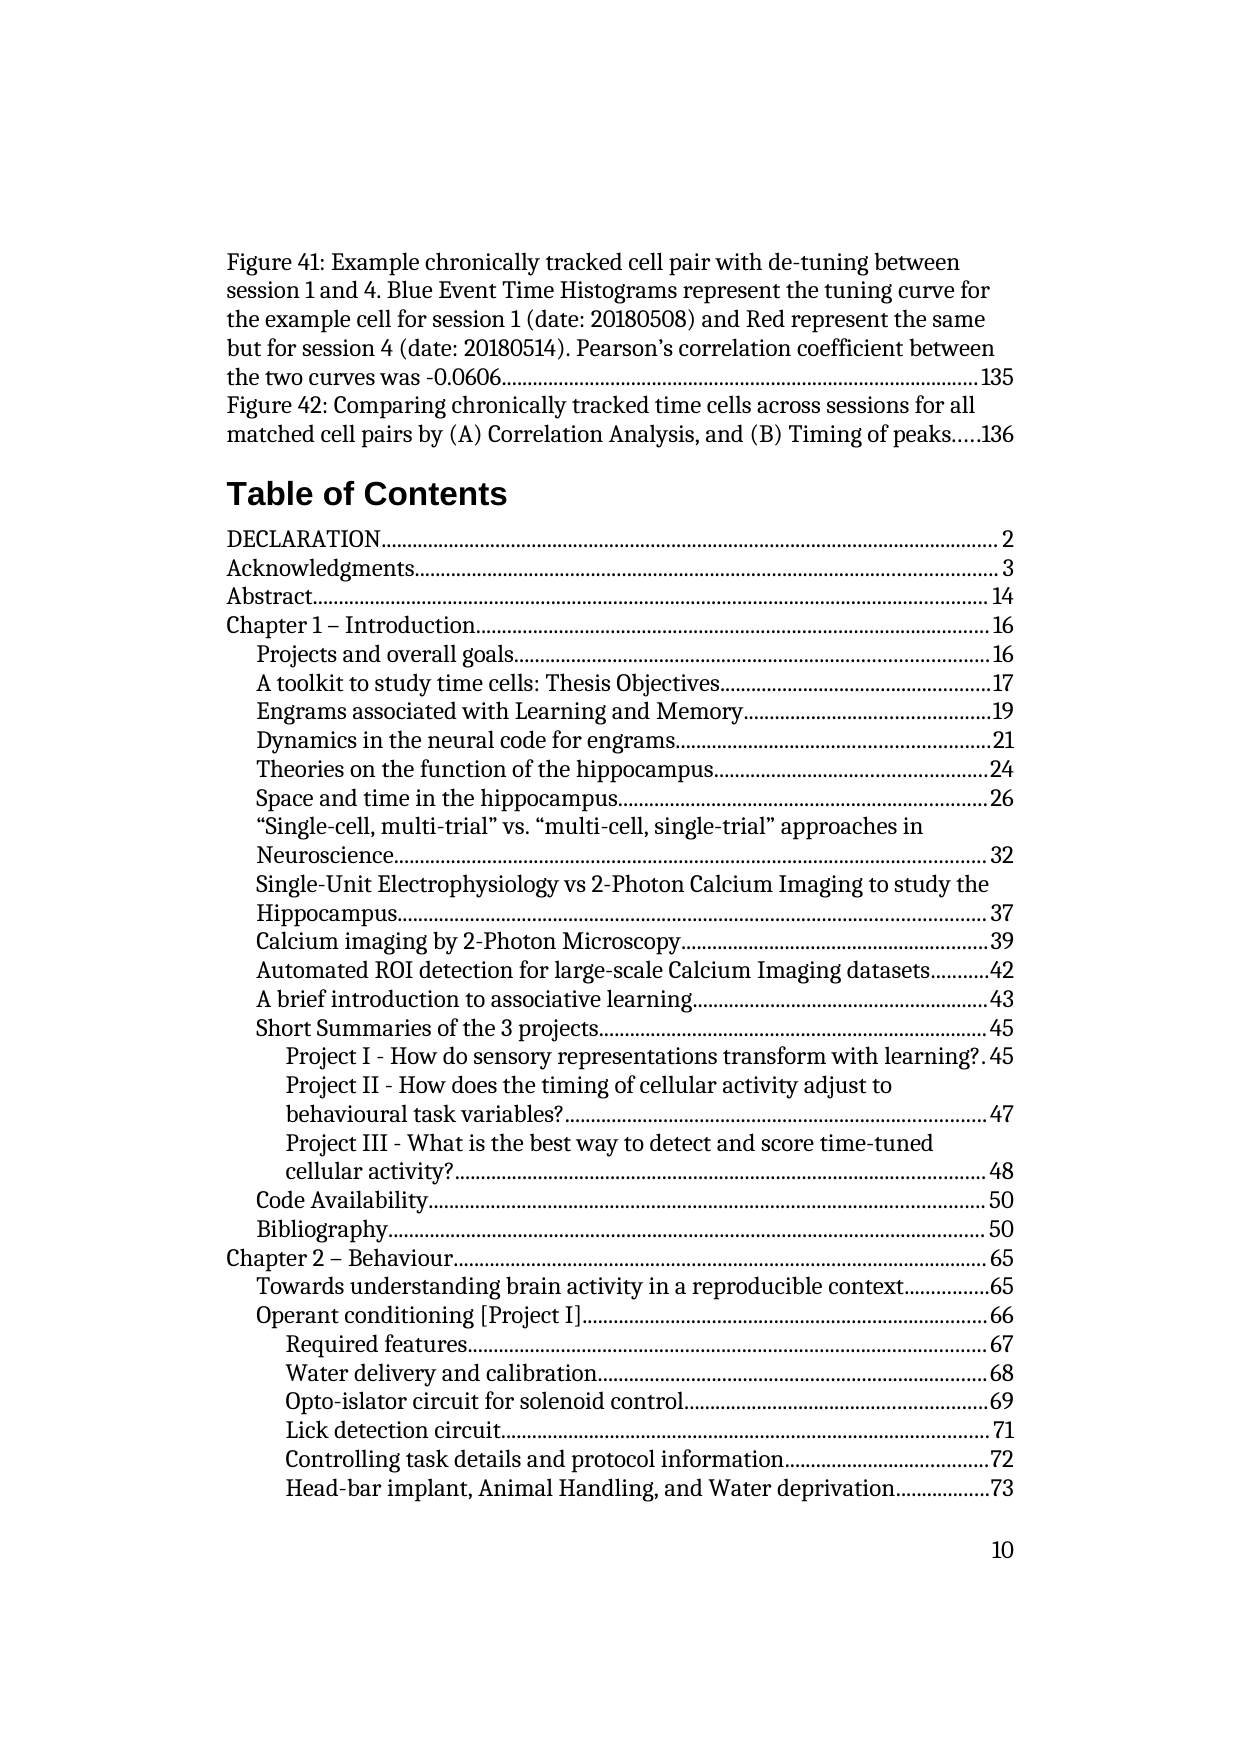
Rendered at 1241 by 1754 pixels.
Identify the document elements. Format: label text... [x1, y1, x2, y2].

text Towards understanding brain activity in a reproducible context 65 [256, 1272, 1014, 1301]
subtitle Table of Contents [226, 474, 1014, 512]
text Dynamics in the neural code for engrams 21 [256, 726, 1014, 755]
text Code Availability 50 [256, 1186, 1014, 1215]
text Controlling task details and protocol information 72 [285, 1445, 1014, 1473]
text Theories on the function of the hippocampus 24 [256, 755, 1014, 783]
text Short Summaries of the 3 projects 45 [256, 1013, 1014, 1042]
text Automated ROI detection for large-scale Calcium Imaging datasets 42 [256, 956, 1014, 985]
text A brief introduction to associative learning 43 [256, 985, 1014, 1013]
text “Single-cell, multi-trial” vs. “multi-cell, single-trial” approaches in Neuroscience 32 [256, 812, 1014, 870]
text Water delivery and calibration 68 [285, 1358, 1014, 1387]
text Opto-islator circuit for solenoid control 69 [285, 1387, 1014, 1416]
text Calcium imaging by 2-Photon Microscopy 39 [256, 927, 1014, 956]
text Chapter 2 – Behaviour 65 [226, 1243, 1014, 1272]
text Head-bar implant, Animal Handling, and Water deprivation 73 [285, 1473, 1014, 1502]
text DECLARATION 2 [226, 525, 1014, 553]
text Chapter 1 – Introduction 16 [226, 611, 1014, 640]
text Operant conditioning [Project I] 66 [256, 1301, 1014, 1330]
text Bibliography 50 [256, 1215, 1014, 1243]
text Projects and overall goals 16 [256, 640, 1014, 668]
text Figure 42: Comparing chronically tracked time cells across sessions for all matched cell pairs by (A) Correlation Analysis, and (B) Timing of peaks. 136 [226, 391, 1014, 449]
text A toolkit to study time cells: Thesis Objectives 17 [256, 668, 1014, 697]
text Acknowledgments 3 [226, 553, 1014, 582]
text Project I - How do sensory representations transform with learning? 45 [285, 1042, 1014, 1071]
text Project II - How does the timing of cellular activity adjust to behavioural task variables? 47 [285, 1071, 1014, 1128]
text Lick detection circuit 71 [285, 1416, 1014, 1445]
text Single-Unit Electrophysiology vs 2-Photon Calcium Imaging to study the Hippocampus 37 [256, 870, 1014, 927]
text Figure 41: Example chronically tracked cell pair with de-tuning between session 1 and 4. Blue Event Time Histograms represent the tuning curve for the example cell for session 1 (date: 20180508) and Red represent the same but for session 4 (date: 20180514). Pearson’s correlation coefficient between the two curves was -0.0606. 135 [226, 248, 1014, 391]
text Abstract 14 [226, 582, 1014, 611]
text Project III - What is the best way to detect and score time-tuned cellular activity? 48 [285, 1128, 1014, 1186]
text Space and time in the hippocampus 26 [256, 783, 1014, 812]
text Required features 67 [285, 1330, 1014, 1358]
text Engrams associated with Learning and Memory 19 [256, 697, 1014, 726]
